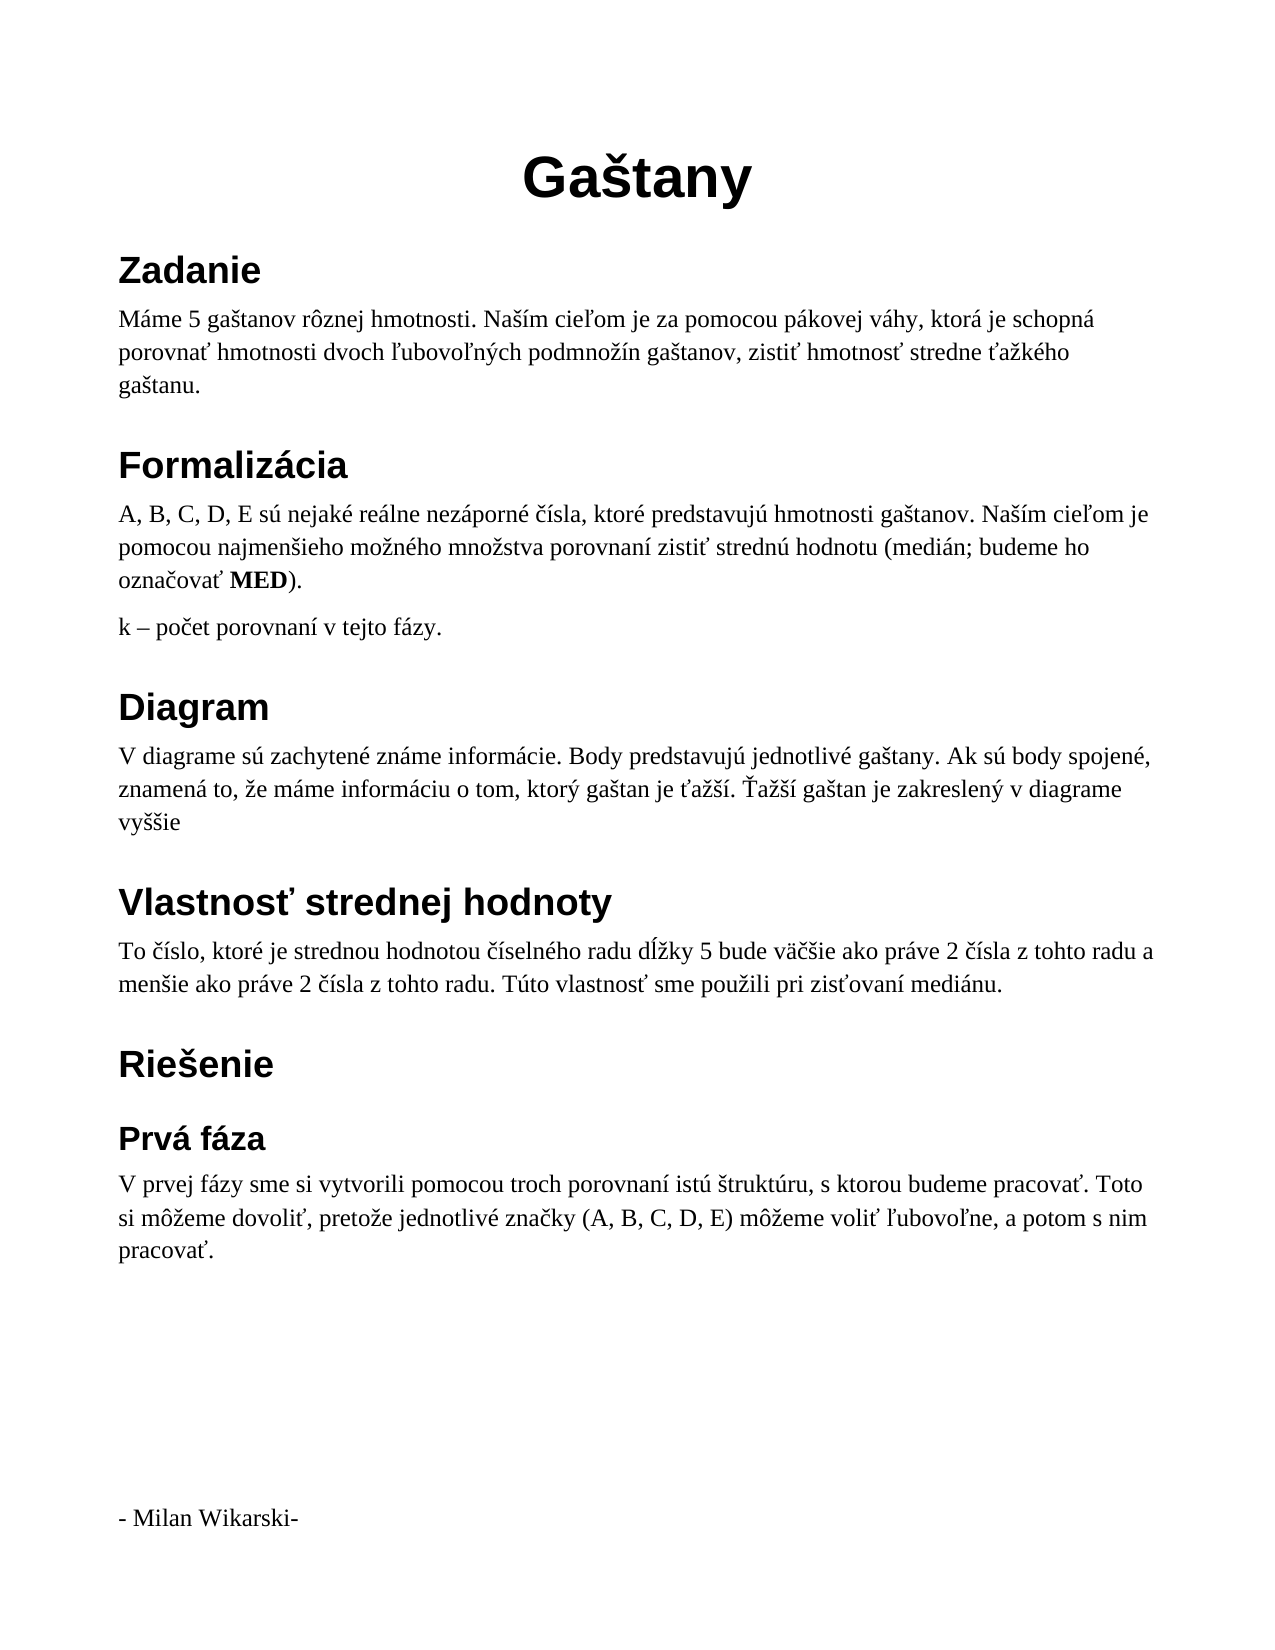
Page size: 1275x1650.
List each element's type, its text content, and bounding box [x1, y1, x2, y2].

subtitle Prvá fáza [118, 1118, 1157, 1157]
text To číslo, ktoré je strednou hodnotou číselného radu dĺžky 5 bude väčšie ako práve 2 čísla z tohto radu a menšie ako práve 2 čísla z tohto radu. Túto vlastnosť sme použili pri zisťovaní mediánu. [118, 936, 1157, 998]
text Máme 5 gaštanov rôznej hmotnosti. Naším cieľom je za pomocou pákovej váhy, ktorá je schopná porovnať hmotnosti dvoch ľubovoľných podmnožín gaštanov, zistiť hmotnosť stredne ťažkého gaštanu. [118, 304, 1157, 399]
subtitle Zadanie [118, 248, 1157, 291]
subtitle Formalizácia [118, 442, 1157, 486]
subtitle Riešenie [118, 1041, 1157, 1085]
subtitle Vlastnosť strednej hodnoty [118, 880, 1157, 923]
text k – počet porovnaní v tejto fázy. [118, 612, 1157, 641]
text V diagrame sú zachytené známe informácie. Body predstavujú jednotlivé gaštany. Ak sú body spojené, znamená to, že máme informáciu o tom, ktorý gaštan je ťažší. Ťažší gaštan je zakreslený v diagrame vyššie [118, 741, 1157, 836]
text A, B, C, D, E sú nejaké reálne nezáporné čísla, ktoré predstavujú hmotnosti gaštanov. Naším cieľom je pomocou najmenšieho možného množstva porovnaní zistiť strednú hodnotu (medián; budeme ho označovať MED). [118, 499, 1157, 593]
text V prvej fázy sme si vytvorili pomocou troch porovnaní istú štruktúru, s ktorou budeme pracovať. Toto si môžeme dovoliť, pretože jednotlivé značky (A, B, C, D, E) môžeme voliť ľubovoľne, a potom s nim pracovať. [118, 1169, 1157, 1264]
title Gaštany [118, 143, 1157, 210]
subtitle Diagram [118, 685, 1157, 728]
